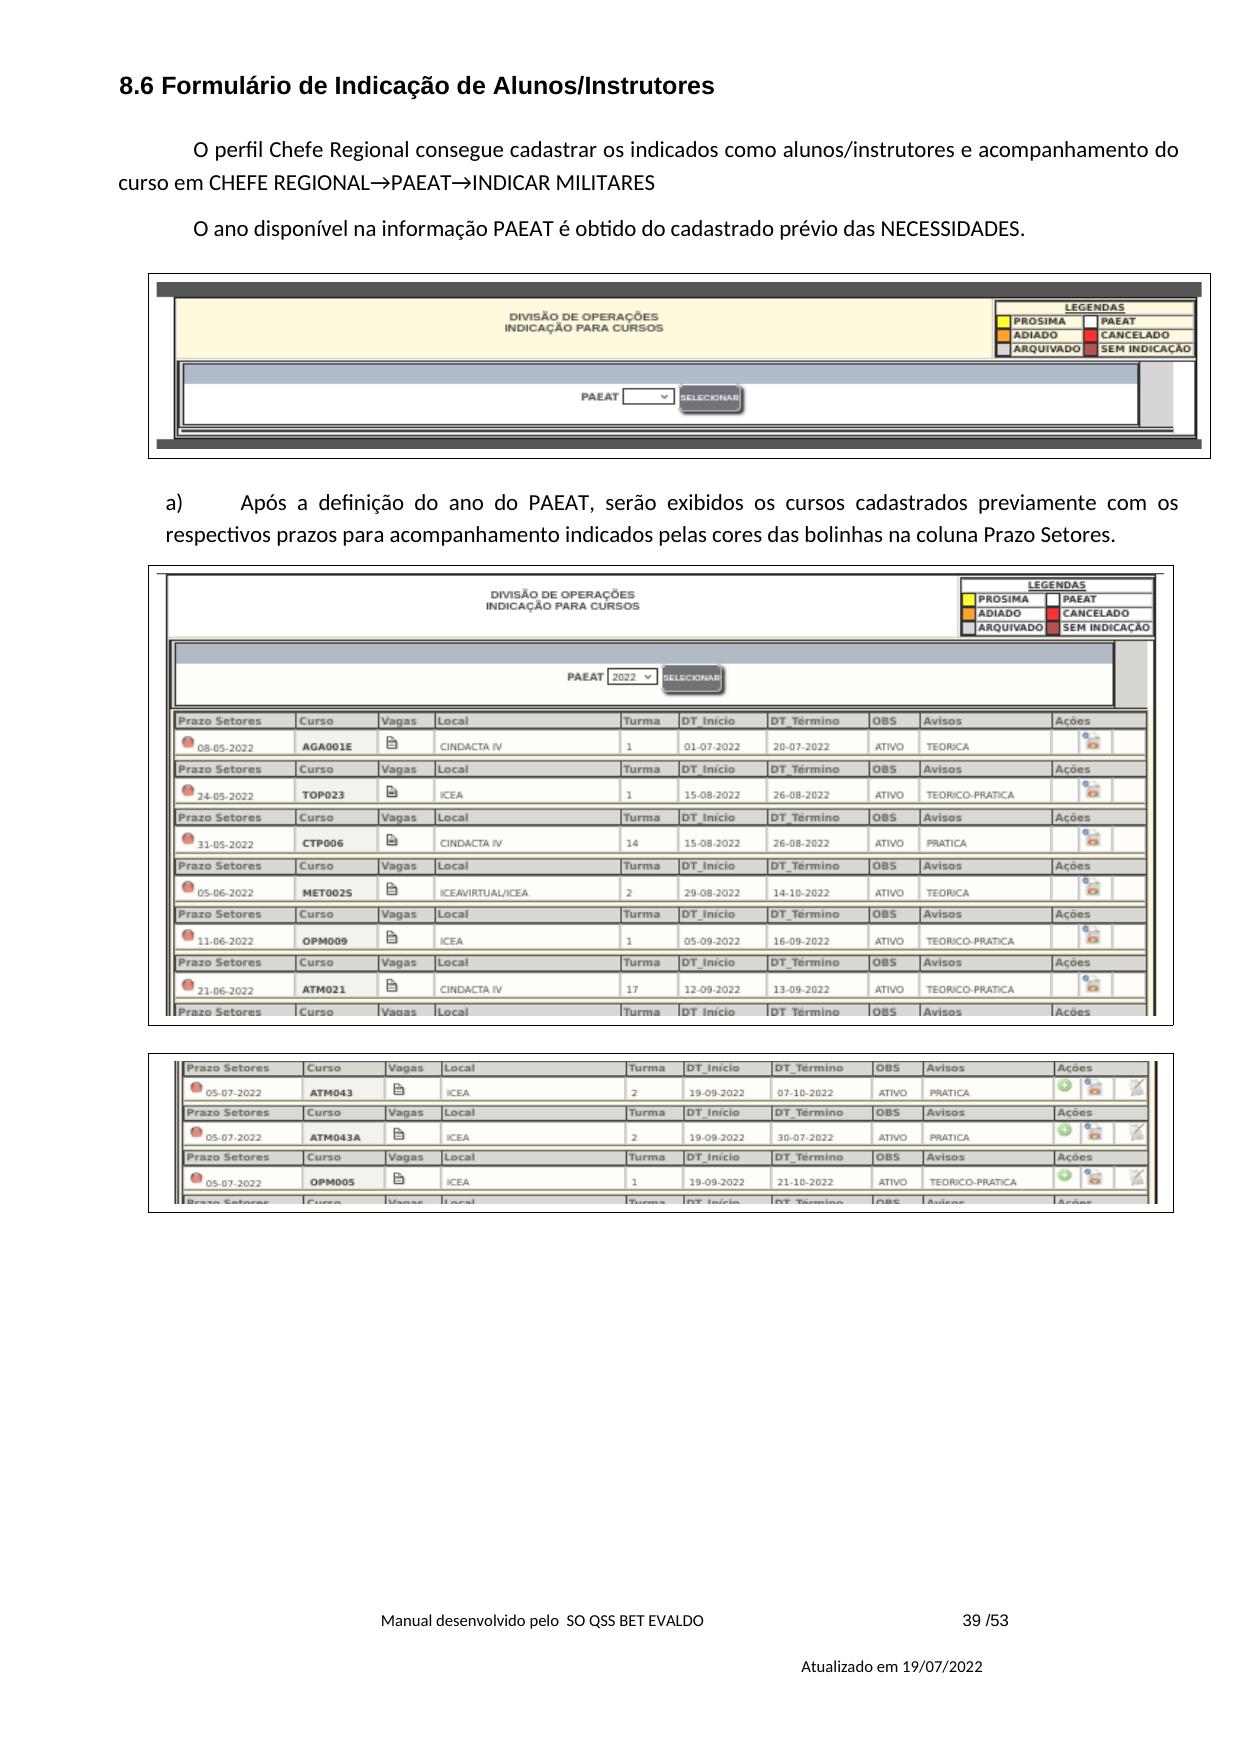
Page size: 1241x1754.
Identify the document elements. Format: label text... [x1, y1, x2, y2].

text O ano disponível na informação PAEAT é obtido do cadastrado prévio das NECESSIDADES. [118, 214, 1181, 243]
picture [156, 1061, 1165, 1204]
list Após a definição do ano do PAEAT, serão exibidos os cursos cadastrados previamente com os respectivos prazos para acompanhamento indicados pelas cores das bolinhas na coluna Prazo Setores. [165, 488, 1181, 548]
text O perfil Chefe Regional consegue cadastrar os indicados como alunos/instrutores e acompanhamento do curso em CHEFE REGIONAL→PAEAT→INDICAR MILITARES [118, 136, 1181, 196]
picture [156, 282, 1202, 449]
subtitle 8.6 Formulário de Indicação de Alunos/Instrutores [118, 71, 1024, 99]
picture [156, 573, 1165, 1016]
